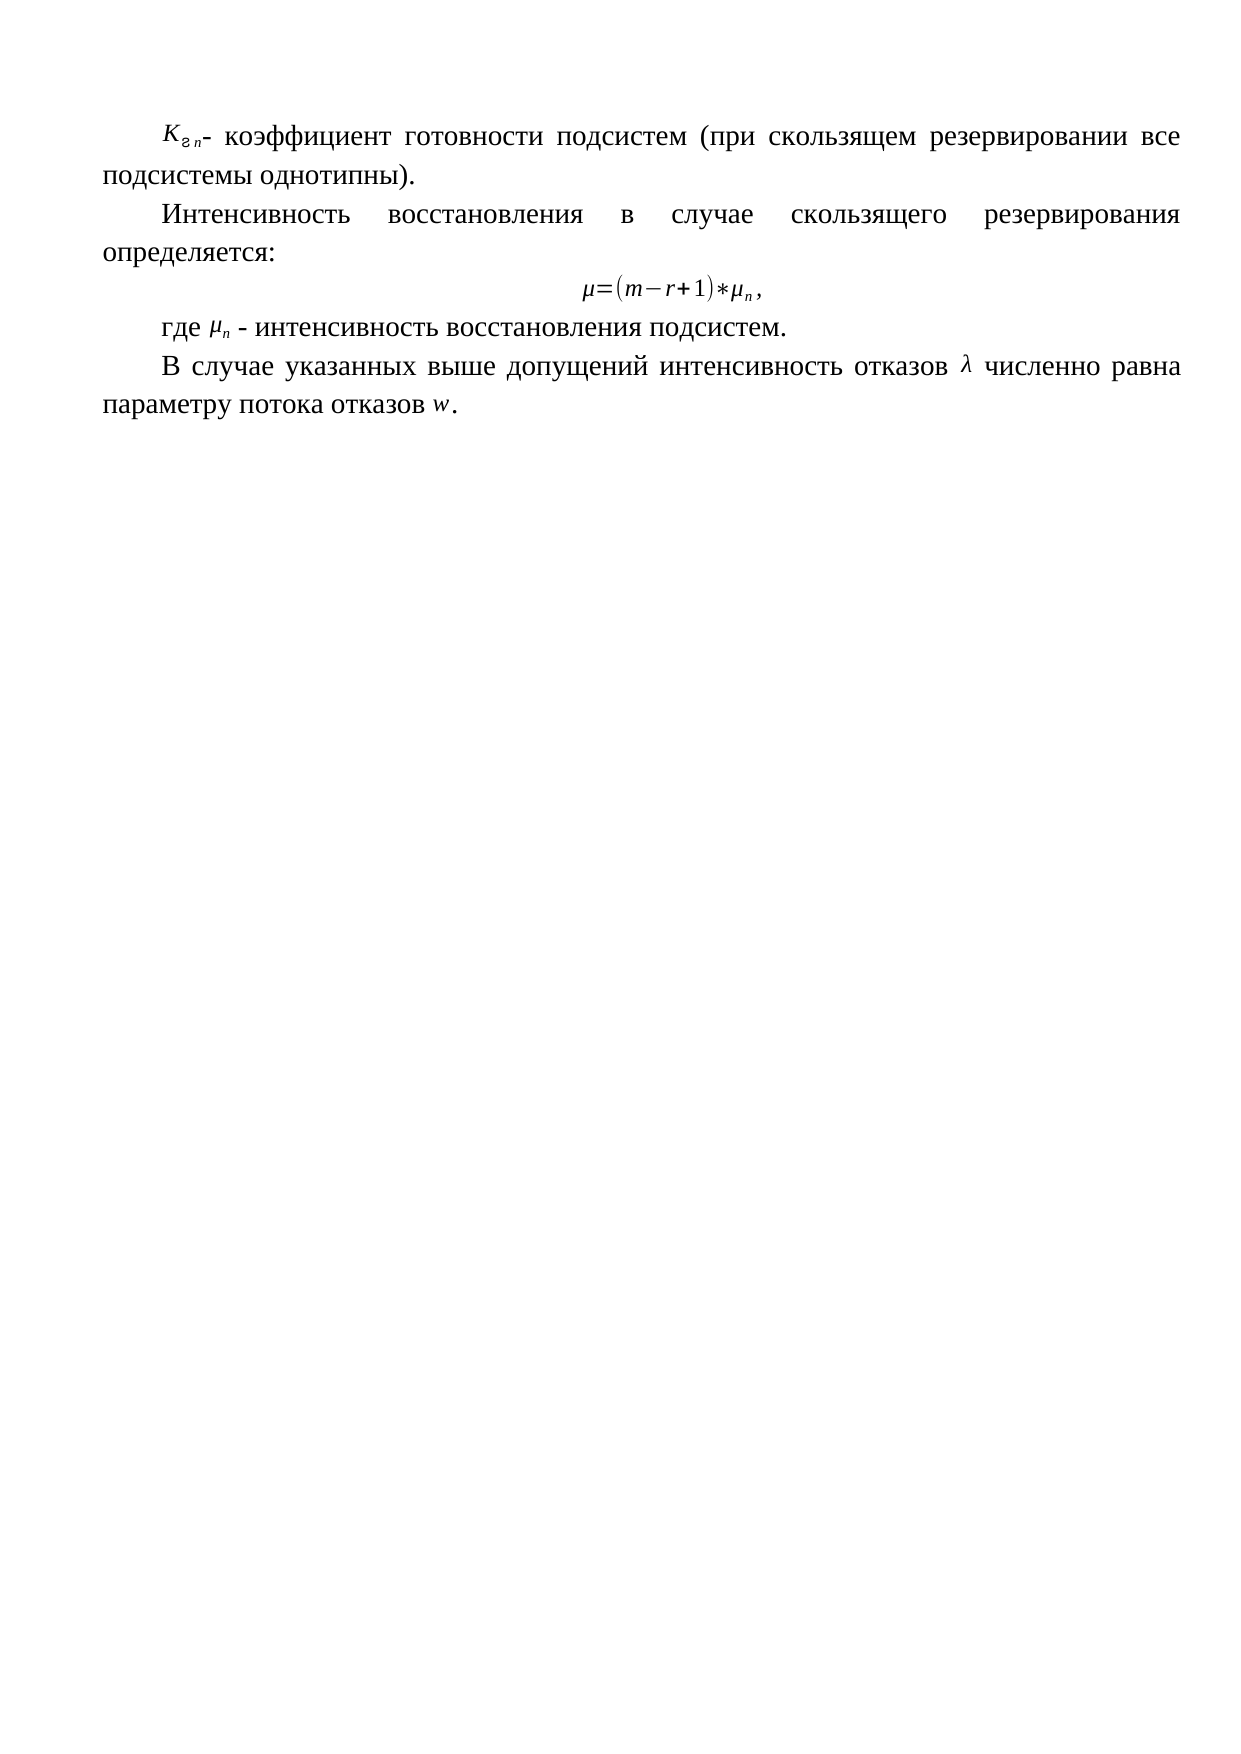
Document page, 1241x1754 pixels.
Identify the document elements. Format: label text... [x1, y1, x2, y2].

text - коэффициент готовности подсистем (при скользящем резервировании все подсистемы однотипны). [102, 118, 1181, 191]
text где - интенсивность восстановления подсистем. [102, 309, 1181, 343]
text Интенсивность восстановления в случае скользящего резервирования определяется: [102, 196, 1181, 268]
text В случае указанных выше допущений интенсивность отказов численно равна параметру потока отказов . [102, 348, 1181, 420]
